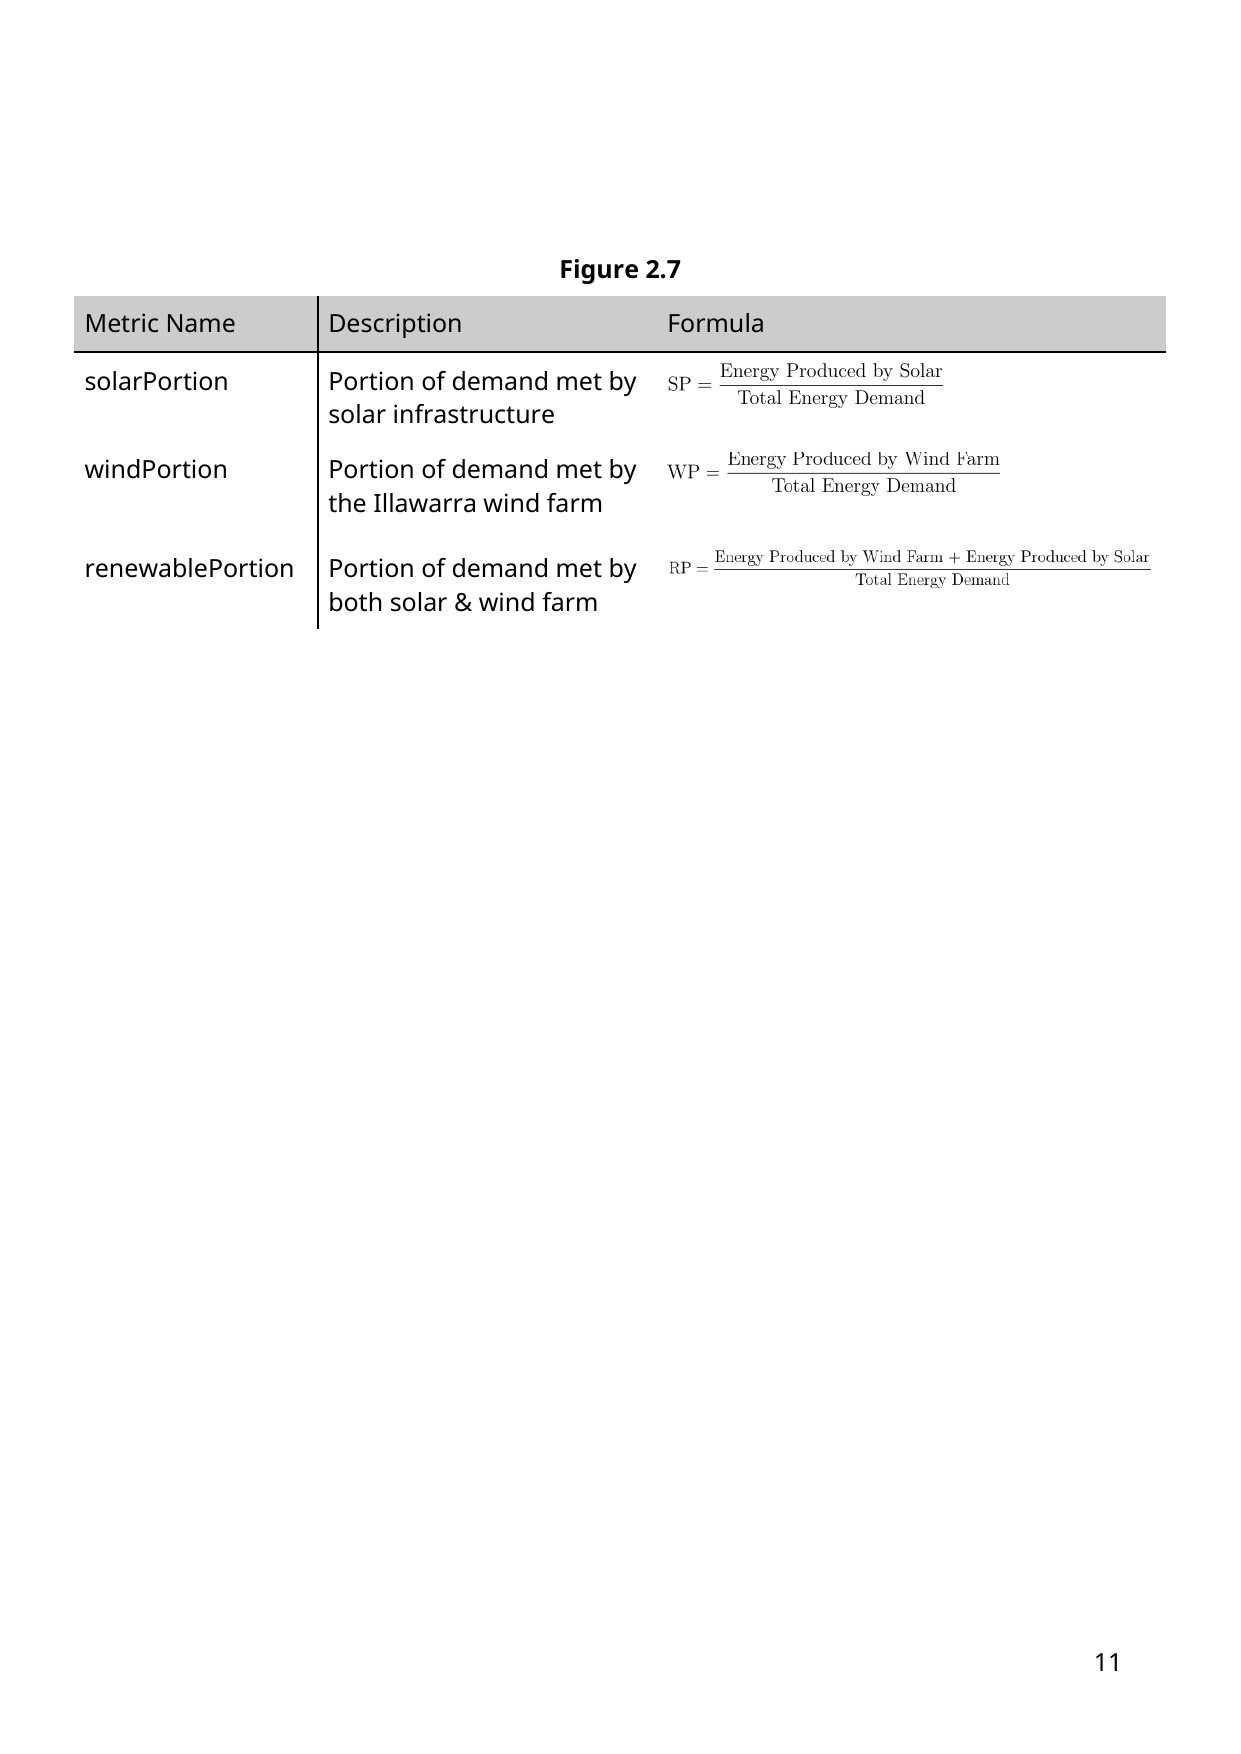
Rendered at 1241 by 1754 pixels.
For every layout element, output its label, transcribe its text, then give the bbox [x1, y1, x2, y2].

table_cell [657, 353, 1166, 442]
picture [667, 452, 1000, 496]
table_cell Portion of demand met by the Illawarra wind farm [319, 442, 657, 540]
picture [667, 363, 944, 408]
table_cell Formula [657, 296, 1166, 351]
table_cell Portion of demand met by solar infrastructure [319, 353, 657, 442]
table_cell windPortion [74, 442, 317, 540]
table_cell solarPortion [74, 353, 317, 442]
table_cell Metric Name [74, 296, 317, 351]
table_header [7, 196, 1233, 640]
table_cell Description [319, 296, 657, 351]
picture [667, 550, 1152, 588]
table_cell Portion of demand met by both solar & wind farm [319, 540, 657, 629]
table_cell [657, 442, 1166, 540]
table_cell [657, 540, 1166, 629]
table_header Figure 2.7 [74, 241, 1166, 296]
table_cell renewablePortion [74, 540, 317, 629]
